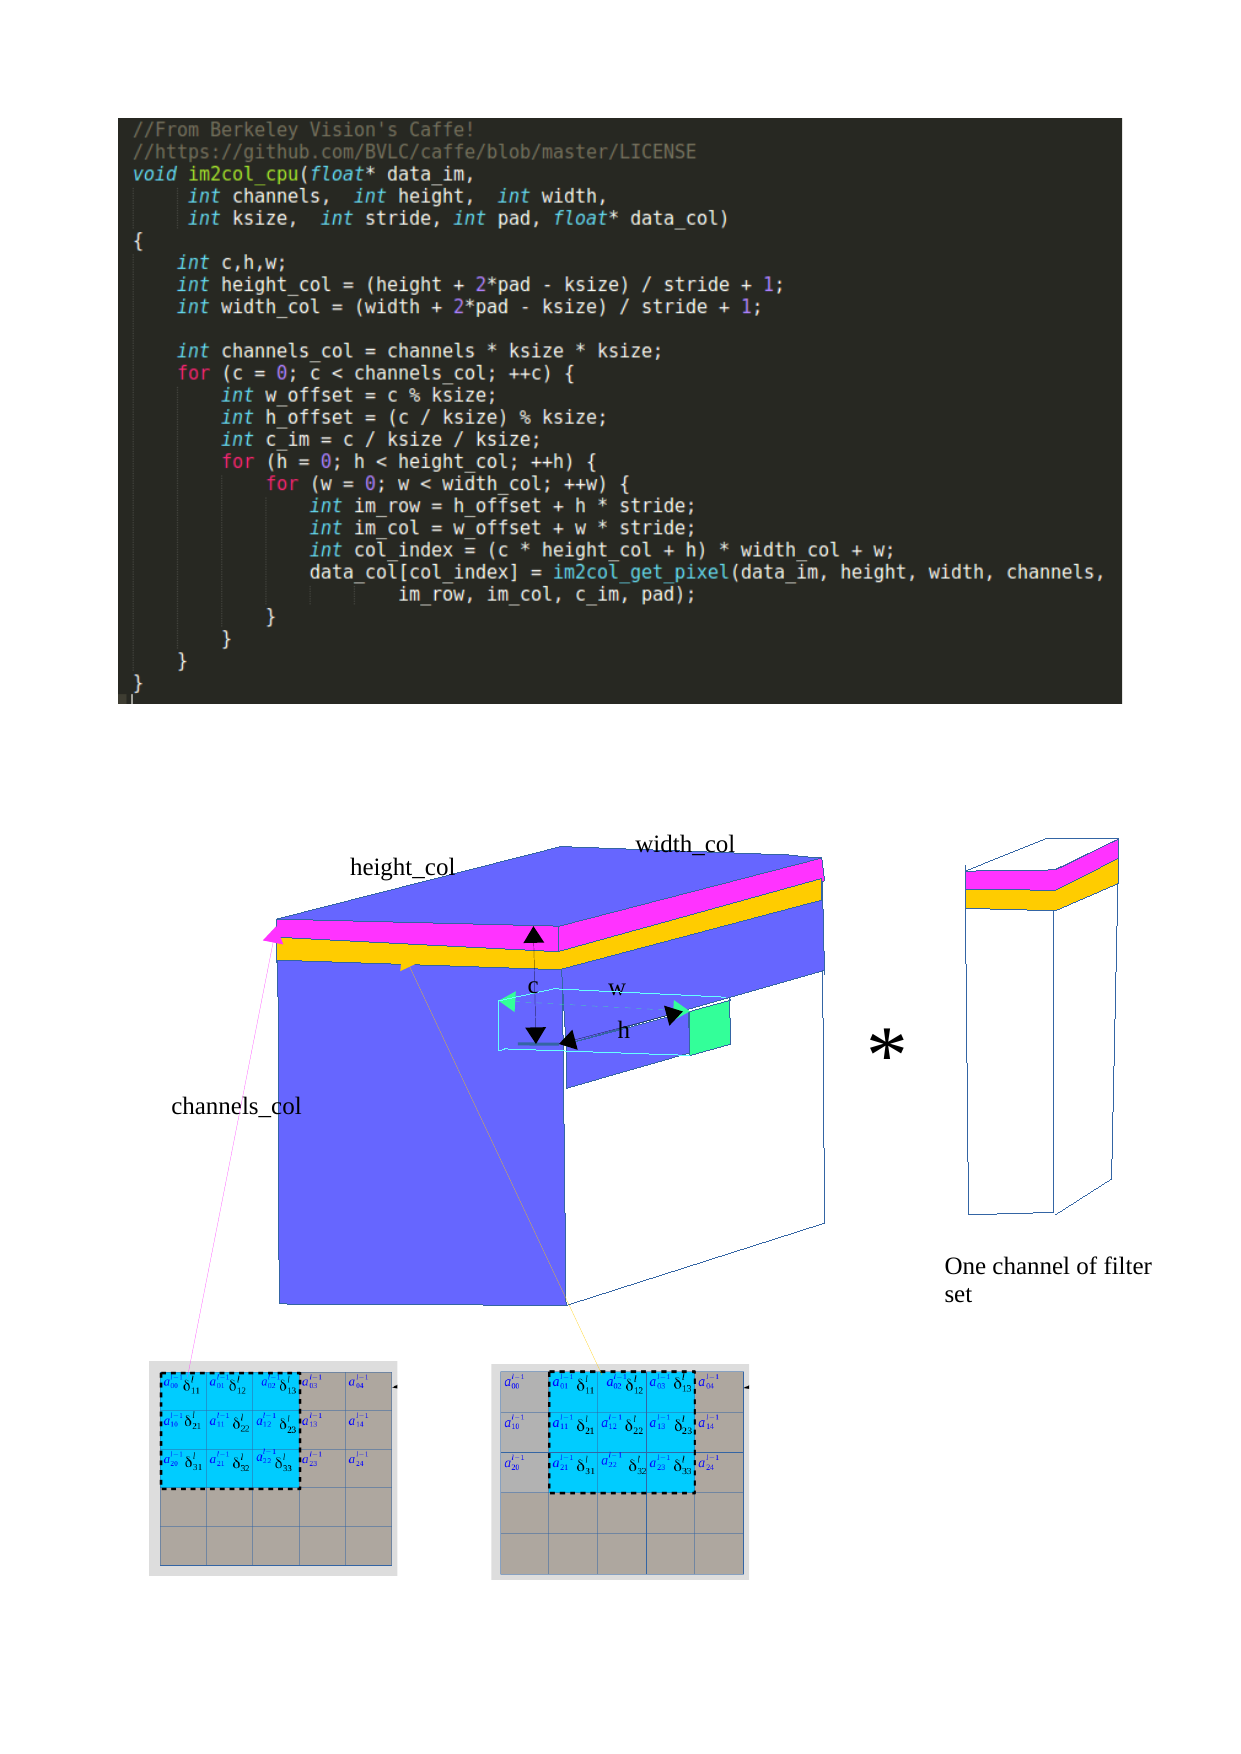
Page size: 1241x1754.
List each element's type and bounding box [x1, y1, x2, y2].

picture [118, 118, 1123, 704]
picture [149, 1361, 398, 1576]
picture [491, 1364, 750, 1580]
